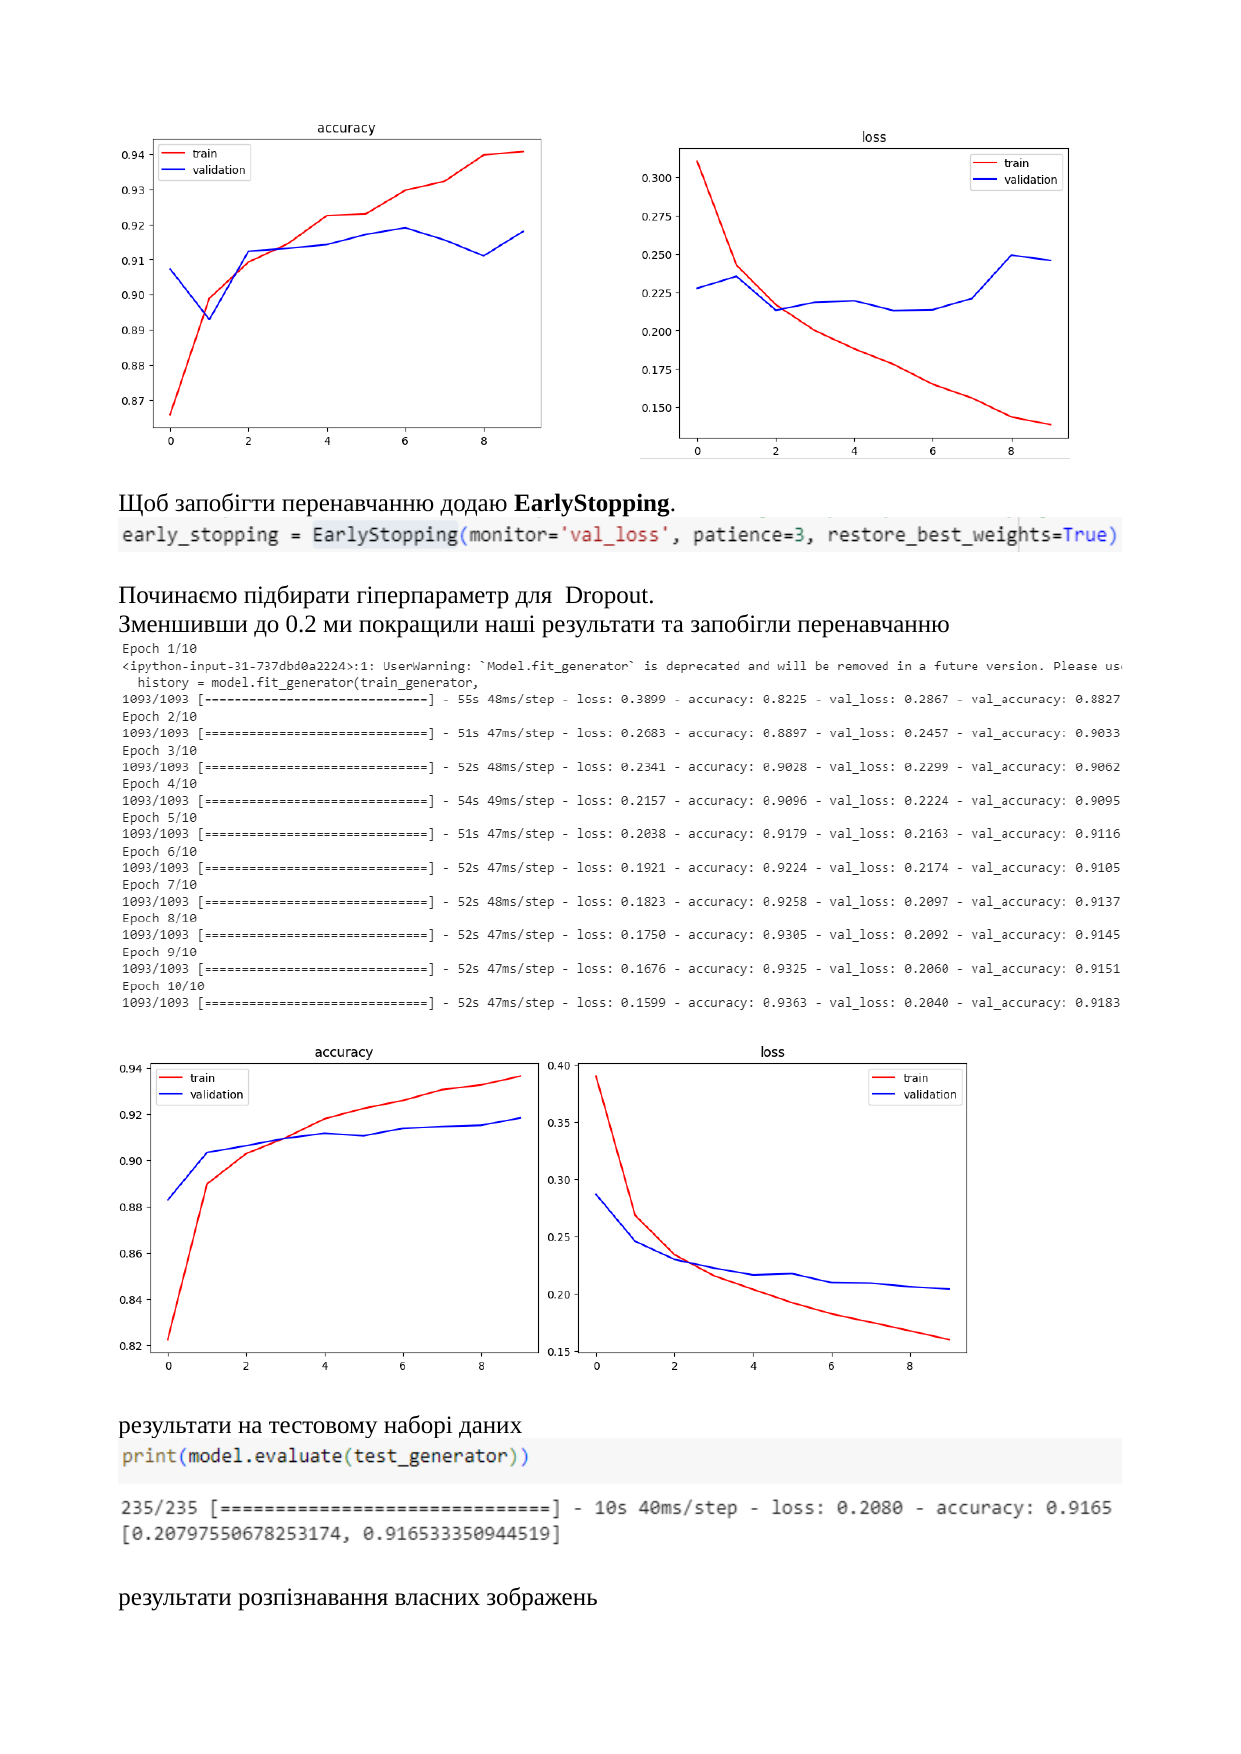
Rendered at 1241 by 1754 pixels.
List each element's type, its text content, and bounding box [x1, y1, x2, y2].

text результати на тестовому наборі даних [118, 1410, 1122, 1438]
picture [118, 118, 542, 460]
text результати розпізнавання власних зображень [118, 1582, 1122, 1611]
text Щоб запобігти перенавчанню додаю EarlyStopping. [118, 488, 1122, 517]
picture [639, 126, 1070, 460]
picture [118, 1044, 970, 1382]
picture [118, 517, 1123, 552]
text Починаємо підбирати гіперпараметр для Dropout. [118, 581, 1122, 609]
text Зменшивши до 0.2 ми покращили наші результати та запобігли перенавчанню [118, 609, 1122, 638]
picture [118, 1438, 1123, 1553]
picture [118, 638, 1123, 1016]
